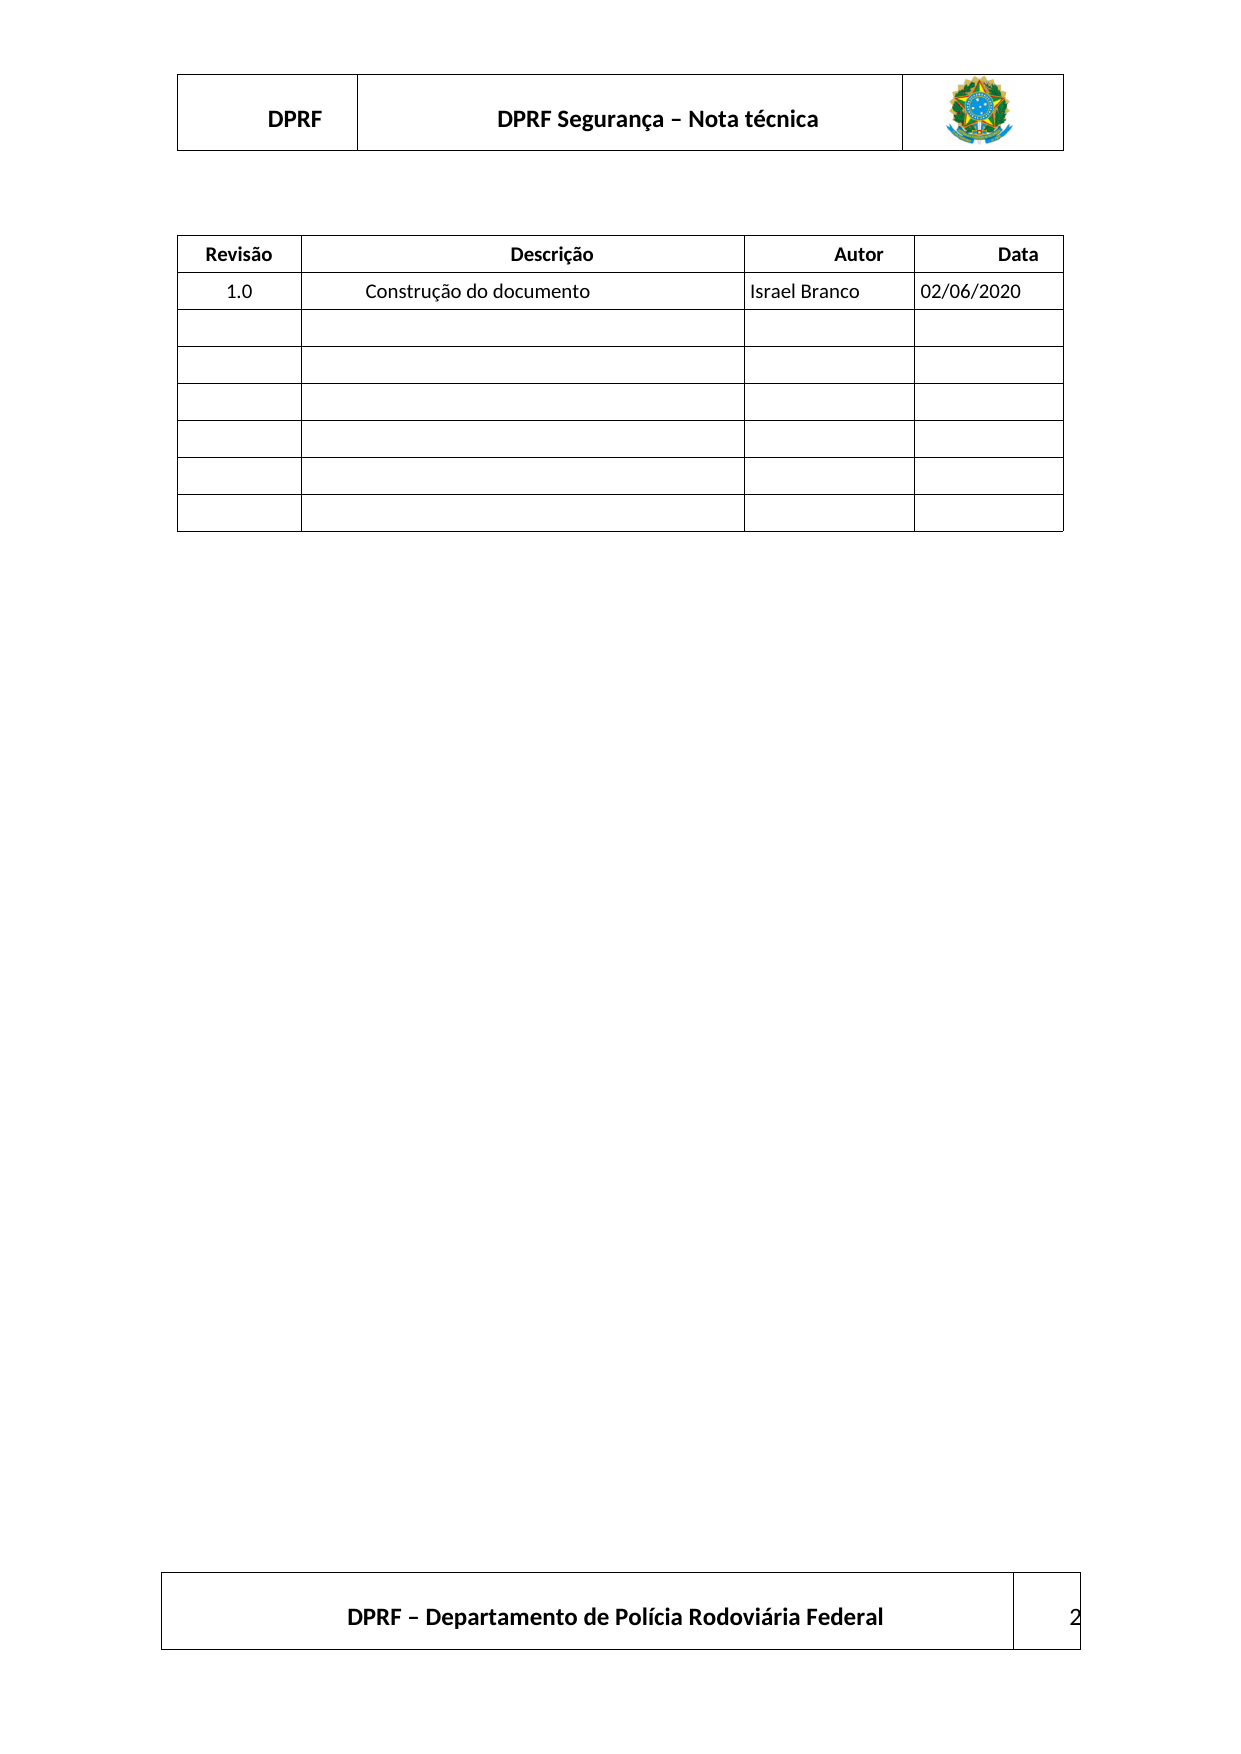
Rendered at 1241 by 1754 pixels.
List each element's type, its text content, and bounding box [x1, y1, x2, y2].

table_cell [745, 495, 914, 531]
table_cell [178, 421, 301, 457]
table_cell [745, 421, 914, 457]
table_header Data [915, 236, 1063, 272]
table_cell 1.0 [178, 273, 301, 309]
table_cell 02/06/2020 [915, 273, 1063, 309]
picture [944, 75, 1020, 149]
table_cell Construção do documento [302, 273, 744, 309]
table_header Descrição [302, 236, 744, 272]
table_cell [915, 310, 1063, 346]
table_cell [915, 495, 1063, 531]
table_header Autor [745, 236, 914, 272]
table_cell [302, 347, 744, 383]
table_cell [745, 347, 914, 383]
table_cell [745, 458, 914, 494]
table_cell [302, 310, 744, 346]
table_cell [915, 421, 1063, 457]
table_cell Israel Branco [745, 273, 914, 309]
table_cell [915, 458, 1063, 494]
table_cell [302, 384, 744, 420]
table_header Revisão [178, 236, 301, 272]
table_cell [178, 310, 301, 346]
table_cell [915, 384, 1063, 420]
table_cell [178, 458, 301, 494]
table_cell [745, 384, 914, 420]
table_cell [178, 384, 301, 420]
table_cell [915, 347, 1063, 383]
table_cell [302, 458, 744, 494]
table_cell [178, 495, 301, 531]
table_cell [745, 310, 914, 346]
table_cell [302, 495, 744, 531]
table_cell [178, 347, 301, 383]
table_cell [302, 421, 744, 457]
